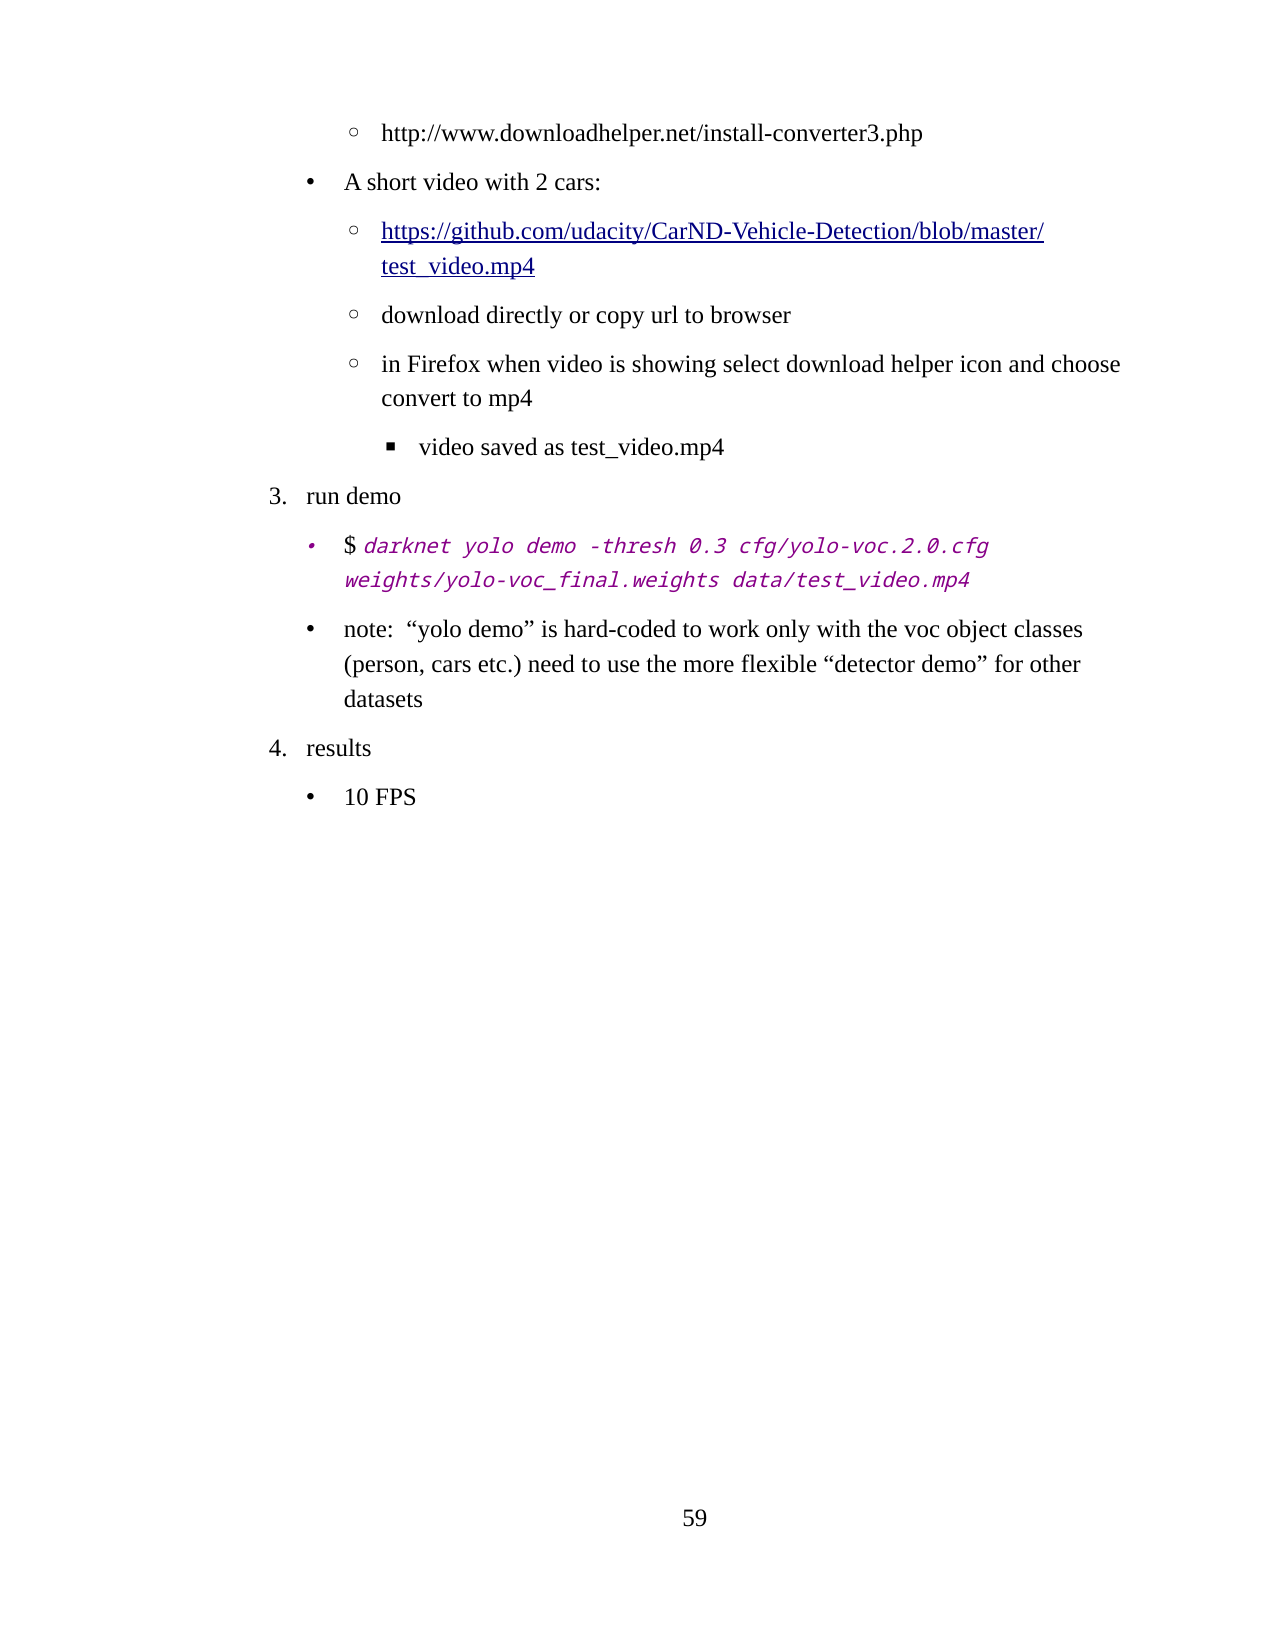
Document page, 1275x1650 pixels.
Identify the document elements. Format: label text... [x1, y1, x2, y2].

list results [269, 733, 1158, 762]
list 10 FPS [306, 782, 1158, 811]
list in Firefox when video is showing select download helper icon and choose convert to mp4 [344, 349, 1158, 412]
list download directly or copy url to browser [344, 300, 1158, 328]
list https://github.com/udacity/CarND-Vehicle-Detection/blob/master/test_video.mp4 [344, 216, 1158, 279]
list $ darknet yolo demo -thresh 0.3 cfg/yolo-voc.2.0.cfg weights/yolo-voc_final.weights data/test_video.mp4 [306, 531, 1158, 594]
list A short video with 2 cars: [306, 167, 1158, 196]
list run demo [269, 481, 1158, 510]
list note: “yolo demo” is hard-coded to work only with the voc object classes (person, cars etc.) need to use the more flexible “detector demo” for other datasets [306, 614, 1158, 713]
list video saved as test_video.mp4 [381, 432, 1158, 461]
list http://www.downloadhelper.net/install-converter3.php [344, 118, 1158, 147]
